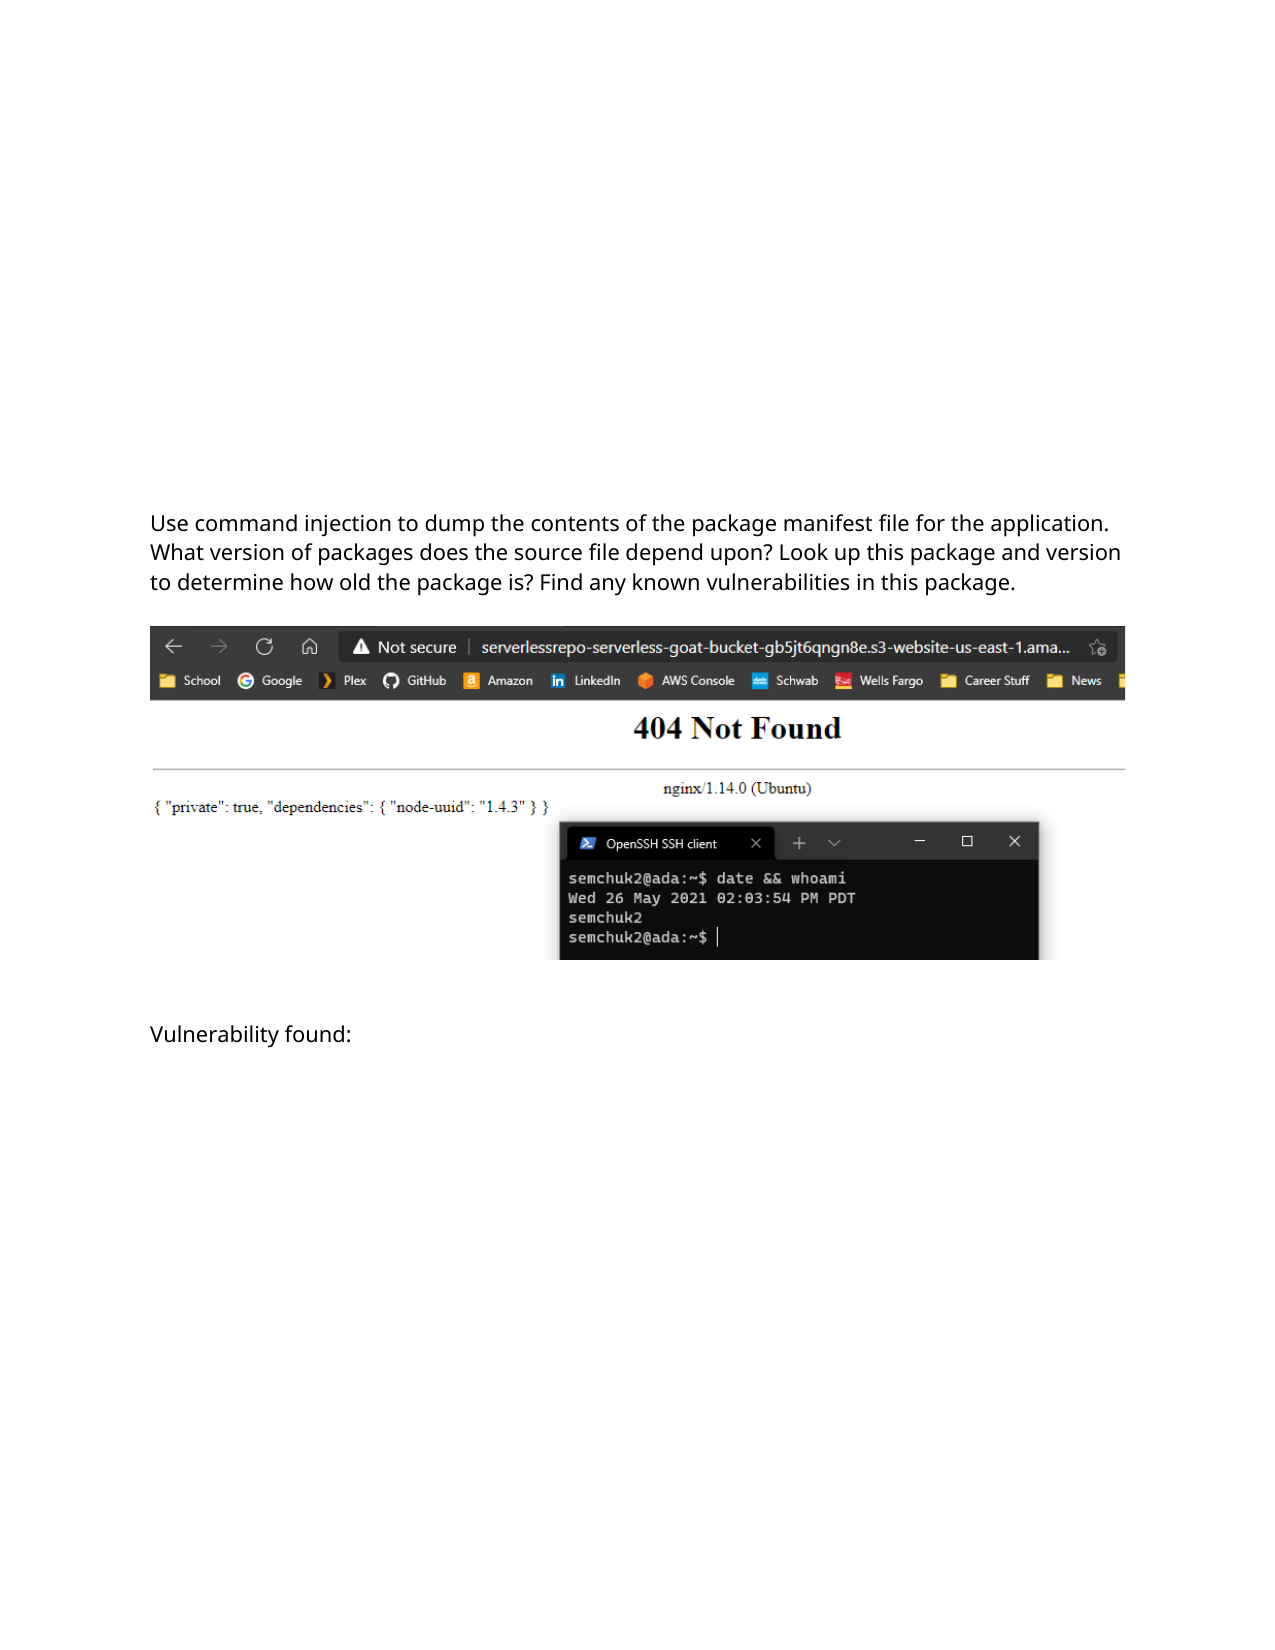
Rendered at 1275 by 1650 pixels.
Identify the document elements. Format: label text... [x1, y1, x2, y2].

picture [150, 626, 1125, 960]
text Vulnerability found: [150, 1019, 1125, 1048]
text Use command injection to dump the contents of the package manifest file for the application. What version of packages does the source file depend upon? Look up this package and version to determine how old the package is? Find any known vulnerabilities in this package. [150, 507, 1125, 597]
